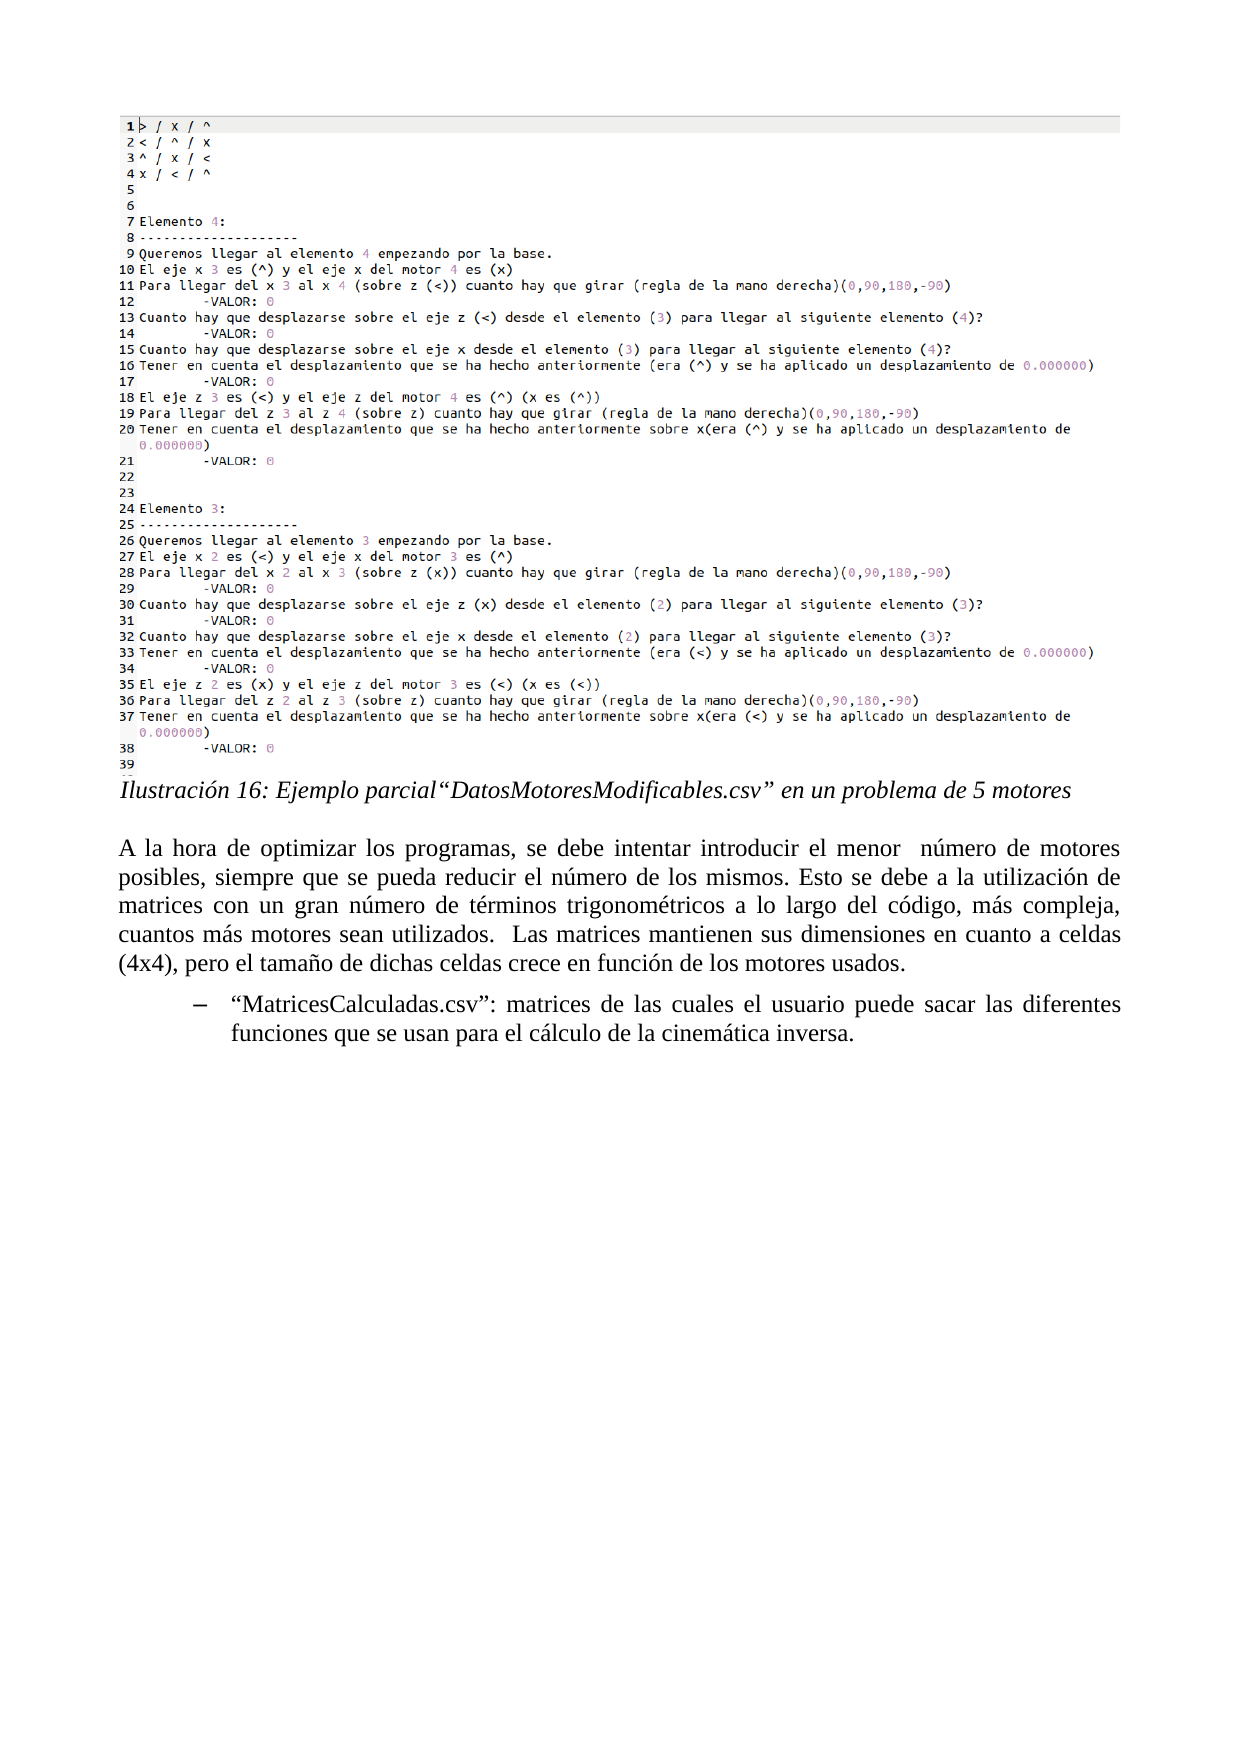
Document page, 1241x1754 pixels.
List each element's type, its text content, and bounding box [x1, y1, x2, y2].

text A la hora de optimizar los programas, se debe intentar introducir el menor número de motores posibles, siempre que se pueda reducir el número de los mismos. Esto se debe a la utilización de matrices con un gran número de términos trigonométricos a lo largo del código, más compleja, cuantos más motores sean utilizados. Las matrices mantienen sus dimensiones en cuanto a celdas (4x4), pero el tamaño de dichas celdas crece en función de los motores usados. [118, 833, 1122, 977]
text Ilustración 16: Ejemplo parcial“DatosMotoresModificables.csv” en un problema de 5 motores [120, 776, 1120, 804]
list “MatricesCalculadas.csv”: matrices de las cuales el usuario puede sacar las diferentes funciones que se usan para el cálculo de la cinemática inversa. [193, 989, 1122, 1047]
